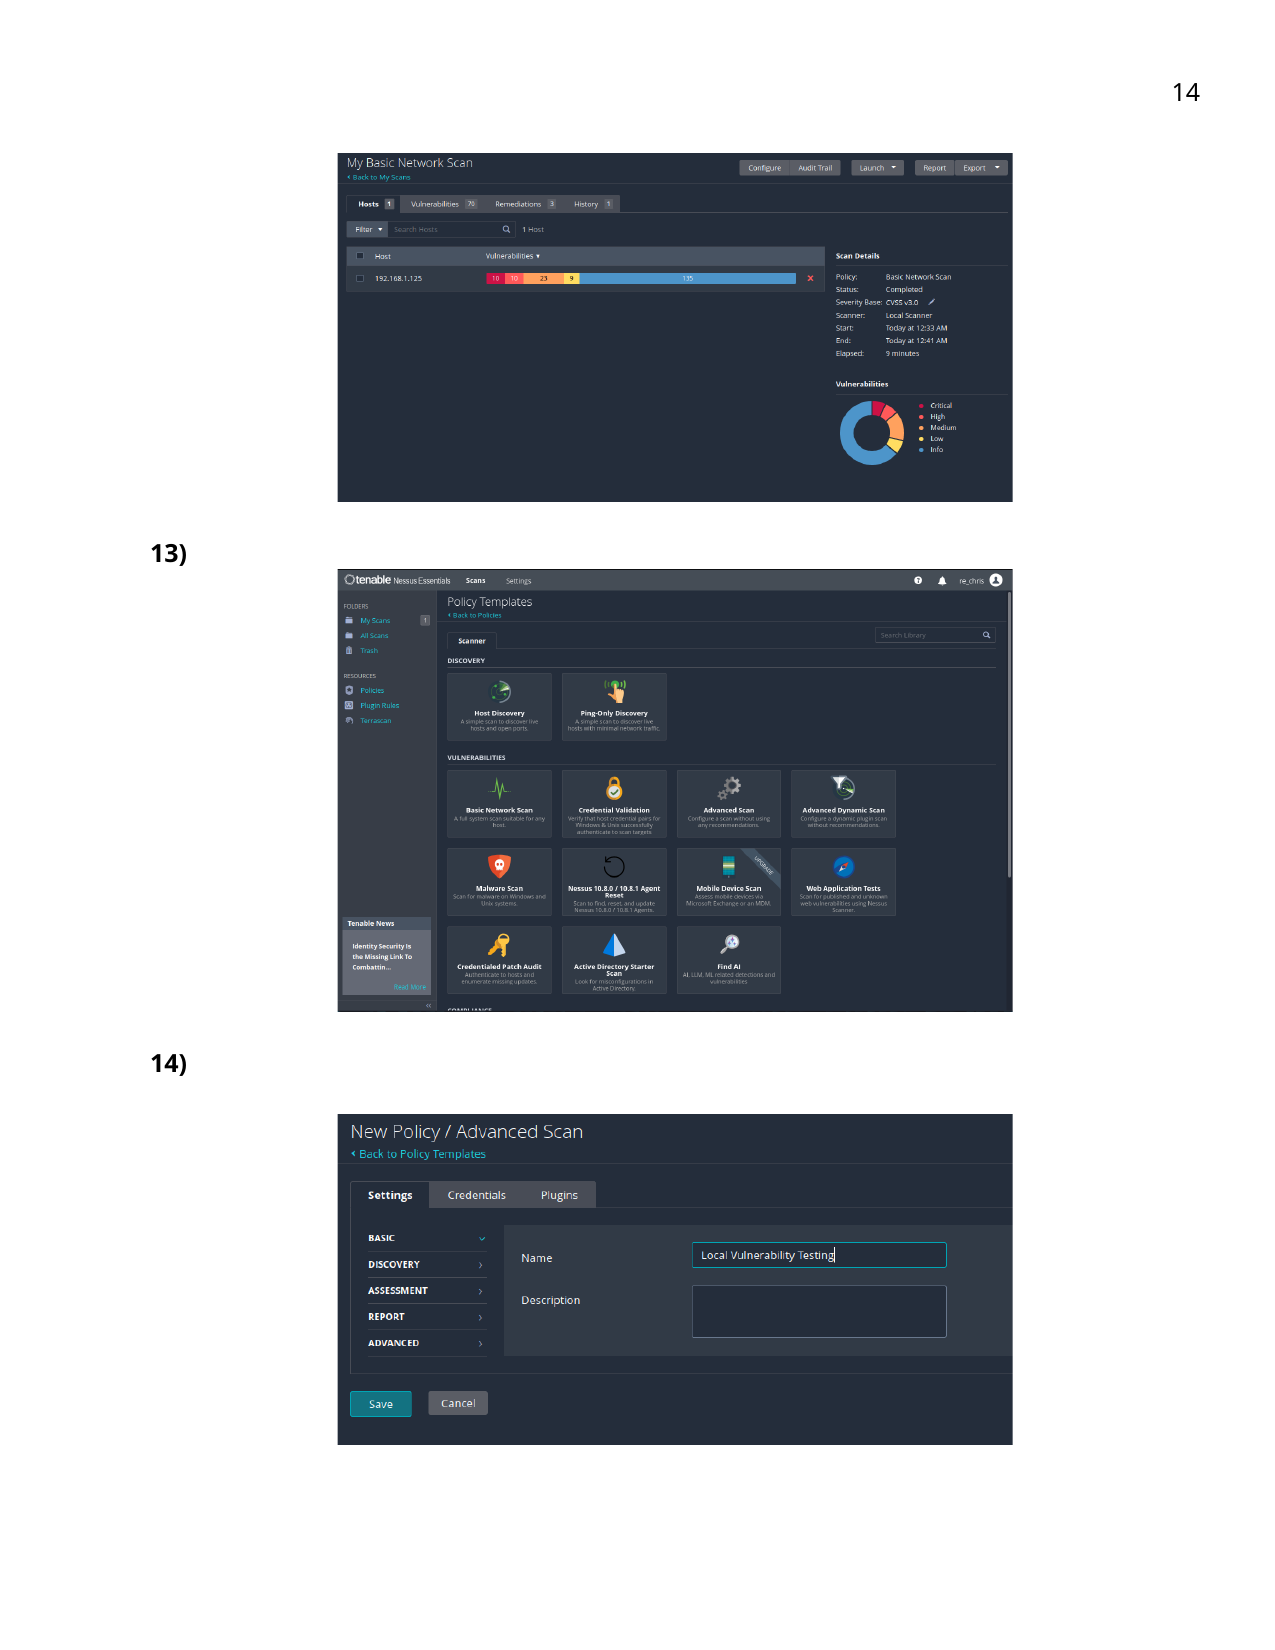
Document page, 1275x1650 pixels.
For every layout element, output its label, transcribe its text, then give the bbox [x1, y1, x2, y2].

text 14) [150, 1046, 1200, 1080]
picture [337, 569, 1013, 1012]
picture [337, 153, 1013, 502]
picture [337, 1114, 1013, 1445]
text 13) [150, 535, 1200, 569]
